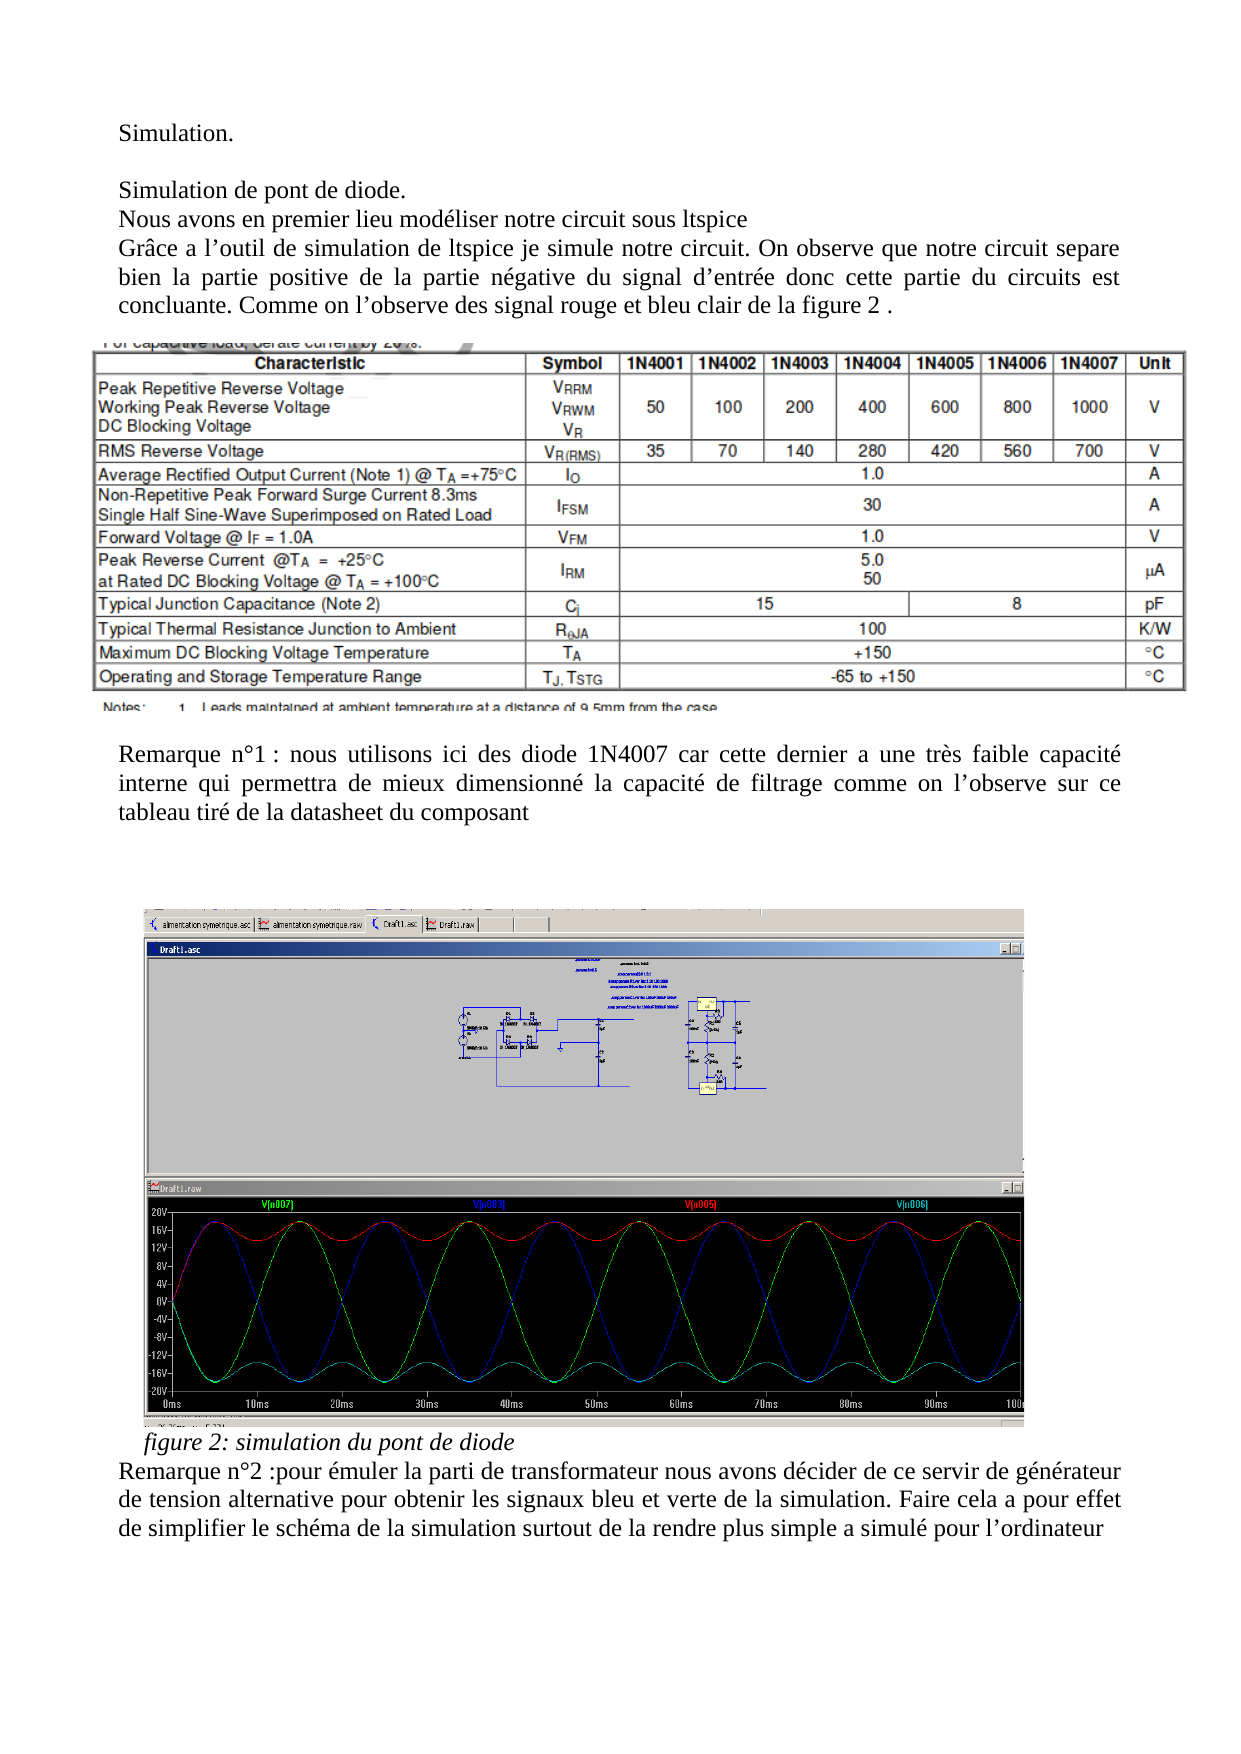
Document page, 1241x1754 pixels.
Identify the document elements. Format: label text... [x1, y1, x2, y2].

text Nous avons en premier lieu modéliser notre circuit sous ltspice [118, 204, 1122, 233]
text [143, 854, 1024, 909]
text Simulation. [118, 118, 1122, 147]
text Remarque n°1 : nous utilisons ici des diode 1N4007 car cette dernier a une très faible capacité interne qui permettra de mieux dimensionné la capacité de filtrage comme on l’observe sur ce tableau tiré de la datasheet du composant [118, 739, 1122, 825]
text Simulation de pont de diode. [118, 176, 1122, 204]
text figure 2: simulation du pont de diode [143, 1427, 1024, 1456]
text Grâce a l’outil de simulation de ltspice je simule notre circuit. On observe que notre circuit separe bien la partie positive de la partie négative du signal d’entrée donc cette partie du circuits est concluante. Comme on l’observe des signal rouge et bleu clair de la figure 2 . [118, 233, 1122, 319]
text Remarque n°2 :pour émuler la parti de transformateur nous avons décider de ce servir de générateur de tension alternative pour obtenir les signaux bleu et verte de la simulation. Faire cela a pour effet de simplifier le schéma de la simulation surtout de la rendre plus simple a simulé pour l’ordinateur [118, 940, 1122, 1542]
picture [143, 909, 1025, 1427]
picture [82, 343, 1200, 711]
